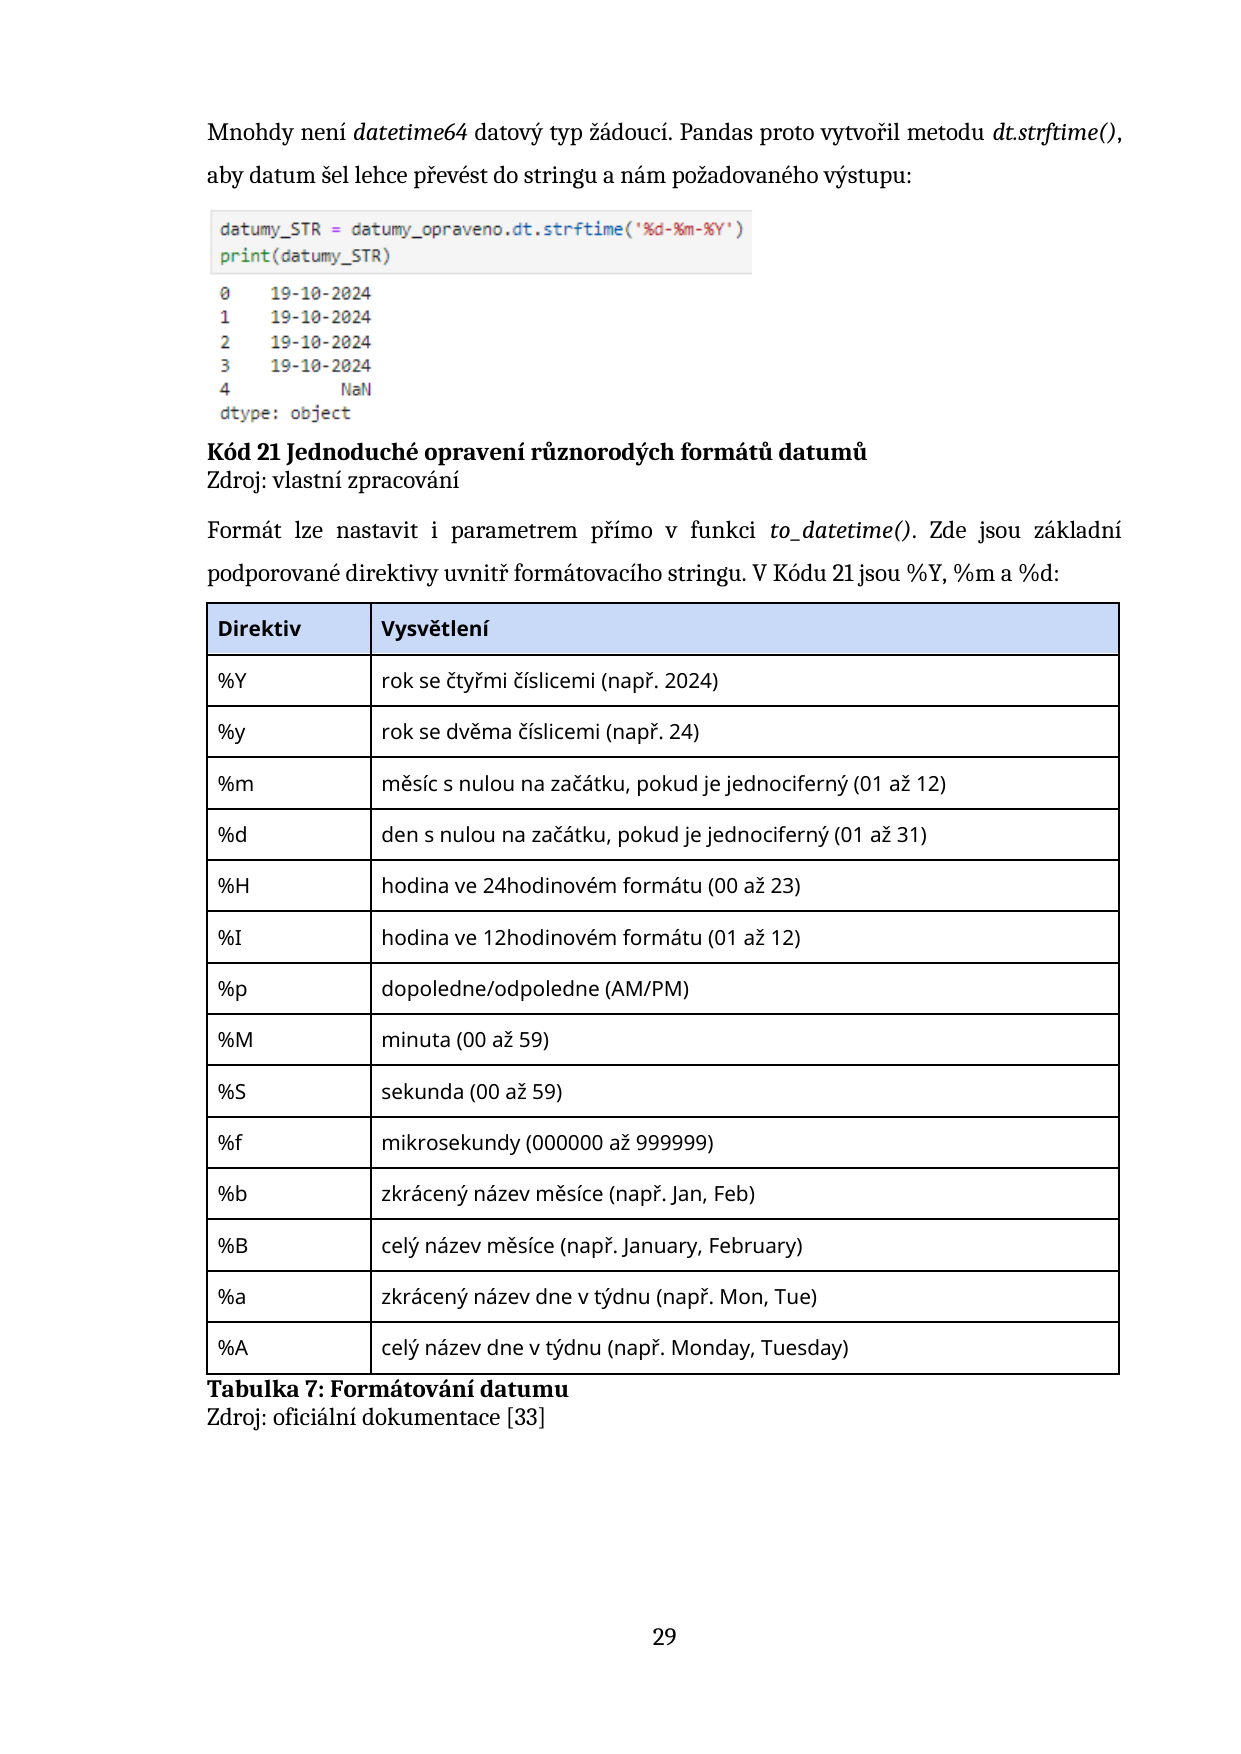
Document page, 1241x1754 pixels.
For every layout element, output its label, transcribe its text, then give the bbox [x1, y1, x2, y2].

table_cell %f [208, 1118, 370, 1167]
table_cell celý název dne v týdnu (např. Monday, Tuesday) [372, 1323, 1118, 1372]
table_cell %y [208, 707, 370, 756]
text Mnohdy není datetime64 datový typ žádoucí. Pandas proto vytvořil metodu dt.strftime(), aby datum šel lehce převést do stringu a nám požadovaného výstupu: [207, 118, 1122, 190]
table_cell den s nulou na začátku, pokud je jednociferný (01 až 31) [372, 810, 1118, 859]
table_cell %H [208, 861, 370, 910]
table_cell %M [208, 1015, 370, 1064]
picture [206, 204, 753, 424]
table_cell sekunda (00 až 59) [372, 1066, 1118, 1116]
table_cell %B [208, 1220, 370, 1270]
table_cell %b [208, 1169, 370, 1218]
table_cell dopoledne/odpoledne (AM/PM) [372, 964, 1118, 1013]
table_cell %S [208, 1066, 370, 1116]
table_cell hodina ve 24hodinovém formátu (00 až 23) [372, 861, 1118, 910]
table_cell rok se čtyřmi číslicemi (např. 2024) [372, 656, 1118, 705]
table_header Direktiv [208, 604, 370, 653]
text Formát lze nastavit i parametrem přímo v funkci to_datetime(). Zde jsou základní podporované direktivy uvnitř formátovacího stringu. V Kódu 21 jsou %Y, %m a %d: [207, 516, 1122, 588]
table_cell zkrácený název dne v týdnu (např. Mon, Tue) [372, 1272, 1118, 1321]
table_cell %a [208, 1272, 370, 1321]
table_header Vysvětlení [372, 604, 1118, 653]
title Kód 21 Jednoduché opravení různorodých formátů datumů [207, 437, 1122, 466]
table_cell minuta (00 až 59) [372, 1015, 1118, 1064]
table_cell %d [208, 810, 370, 859]
table_cell mikrosekundy (000000 až 999999) [372, 1118, 1118, 1167]
table_cell %I [208, 912, 370, 962]
table_cell %p [208, 964, 370, 1013]
table_cell celý název měsíce (např. January, February) [372, 1220, 1118, 1270]
subtitle Tabulka 7: Formátování datumu [207, 1374, 1122, 1403]
text Zdroj: oficiální dokumentace [33] [207, 1403, 1122, 1432]
table_cell rok se dvěma číslicemi (např. 24) [372, 707, 1118, 756]
table_cell hodina ve 12hodinovém formátu (01 až 12) [372, 912, 1118, 962]
table_cell %m [208, 758, 370, 807]
text Zdroj: vlastní zpracování [207, 466, 1122, 495]
table_cell %Y [208, 656, 370, 705]
table_cell měsíc s nulou na začátku, pokud je jednociferný (01 až 12) [372, 758, 1118, 807]
table_cell zkrácený název měsíce (např. Jan, Feb) [372, 1169, 1118, 1218]
table_cell %A [208, 1323, 370, 1372]
